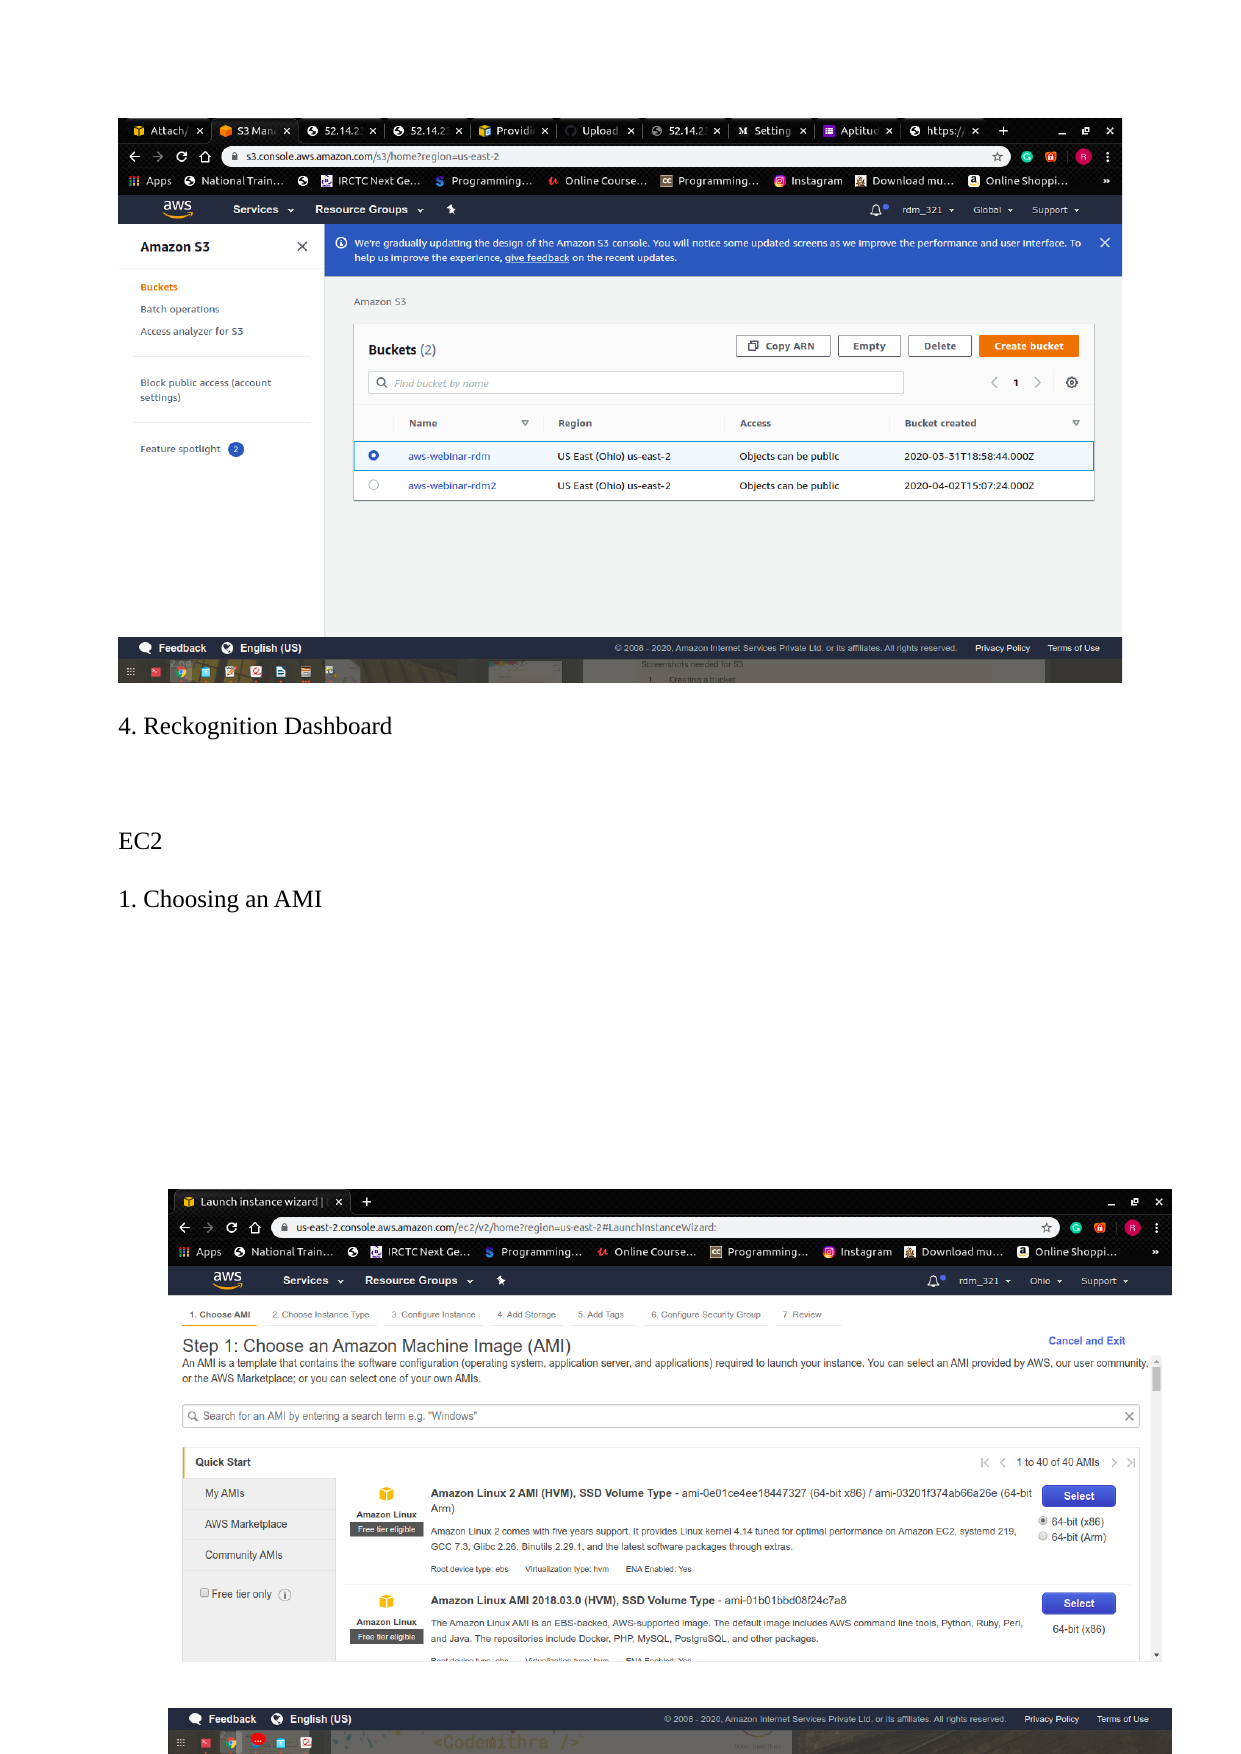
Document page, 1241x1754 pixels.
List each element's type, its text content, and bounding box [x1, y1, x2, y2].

text 1. Choosing an AMI [118, 884, 1122, 912]
picture [118, 118, 1123, 683]
text EC2 [118, 826, 1122, 855]
text 4. Reckognition Dashboard [118, 711, 1122, 740]
picture [168, 1189, 1172, 1754]
